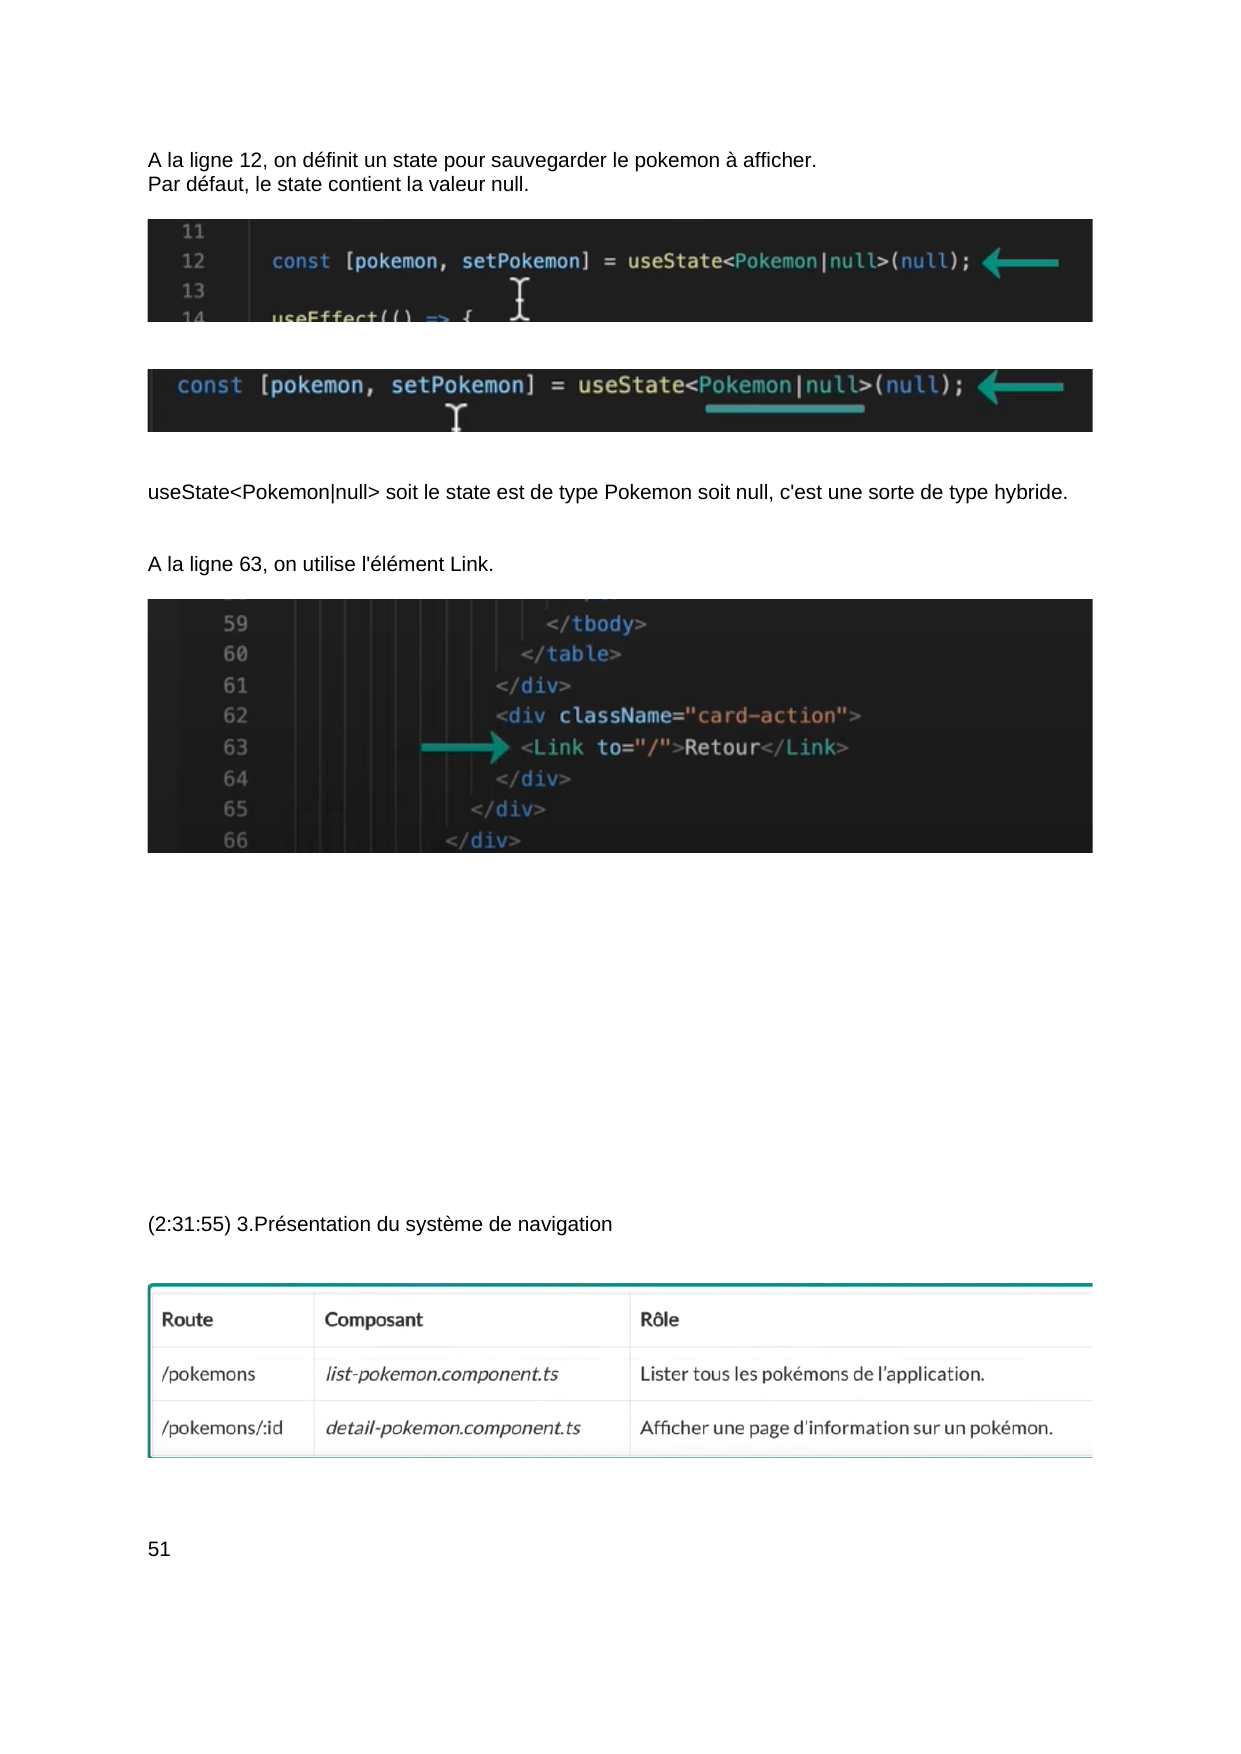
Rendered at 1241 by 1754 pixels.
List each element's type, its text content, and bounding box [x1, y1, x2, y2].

text useState<Pokemon|null> soit le state est de type Pokemon soit null, c'est une sorte de type hybride. [148, 480, 1093, 504]
picture [147, 599, 1093, 853]
picture [147, 1283, 1093, 1458]
picture [147, 369, 1093, 432]
text Par défaut, le state contient la valeur null. [148, 172, 1093, 196]
text A la ligne 63, on utilise l'élément Link. [148, 552, 1093, 576]
text A la ligne 12, on définit un state pour sauvegarder le pokemon à afficher. [148, 148, 1093, 172]
picture [147, 219, 1093, 322]
text (2:31:55) 3.Présentation du système de navigation [148, 1212, 1093, 1236]
